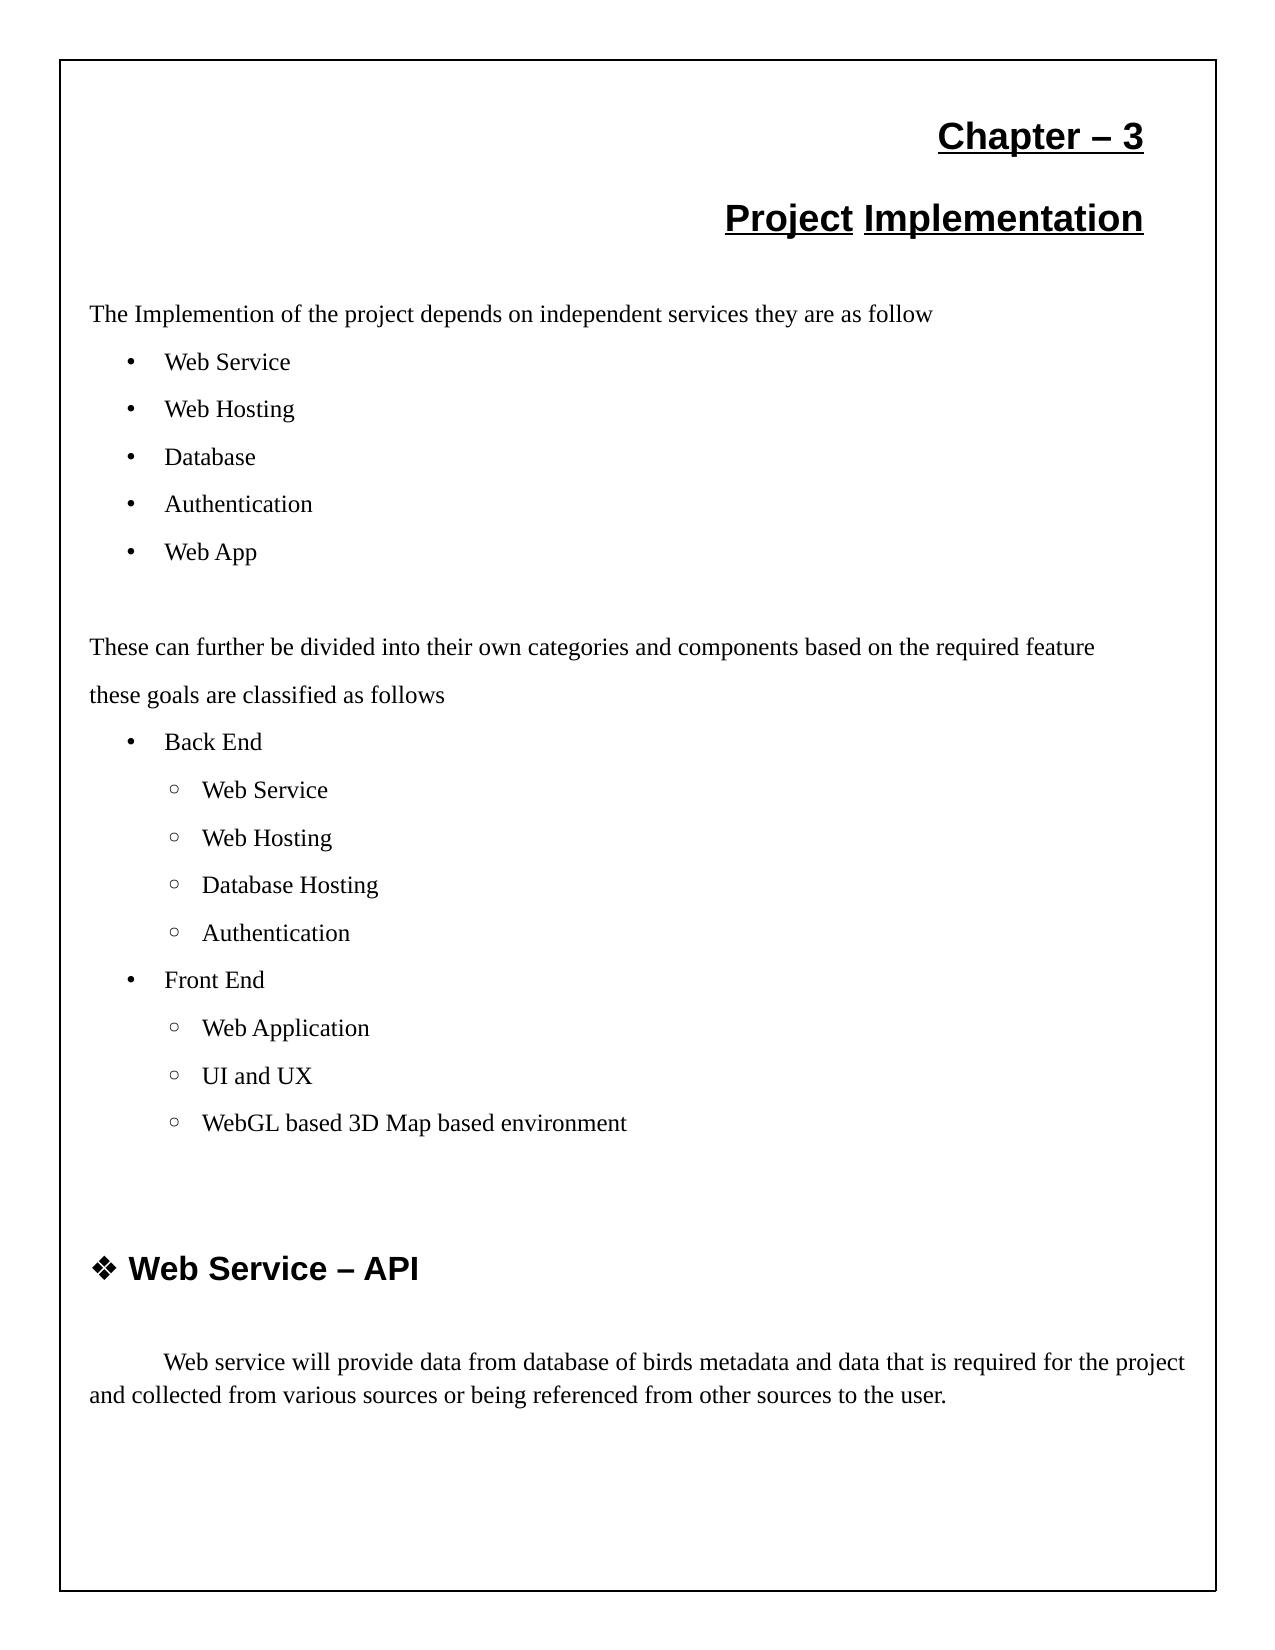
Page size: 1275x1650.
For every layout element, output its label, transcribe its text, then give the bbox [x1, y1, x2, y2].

text The Implemention of the project depends on independent services they are as follow [89, 299, 1186, 328]
list Back End [127, 727, 1186, 756]
text These can further be divided into their own categories and components based on the required feature [89, 632, 1186, 661]
list Authentication [127, 489, 1186, 518]
list Front End [127, 966, 1186, 994]
list Authentication [164, 918, 1186, 947]
subtitle ❖ Web Service – API [89, 1249, 1186, 1287]
list Web App [127, 537, 1186, 566]
list Web Service [127, 347, 1186, 375]
subtitle Project Implementation [89, 195, 1186, 239]
text these goals are classified as follows [89, 680, 1186, 709]
list Web Hosting [127, 394, 1186, 423]
subtitle Chapter – 3 [89, 114, 1186, 158]
text Web service will provide data from database of birds metadata and data that is required for the project and collected from various sources or being referenced from other sources to the user. [89, 1347, 1186, 1409]
list Web Service [164, 775, 1186, 804]
list Database Hosting [164, 870, 1186, 899]
list UI and UX [164, 1061, 1186, 1089]
list WebGL based 3D Map based environment [164, 1108, 1186, 1137]
list Web Hosting [164, 823, 1186, 851]
list Web Application [164, 1013, 1186, 1042]
list Database [127, 442, 1186, 471]
